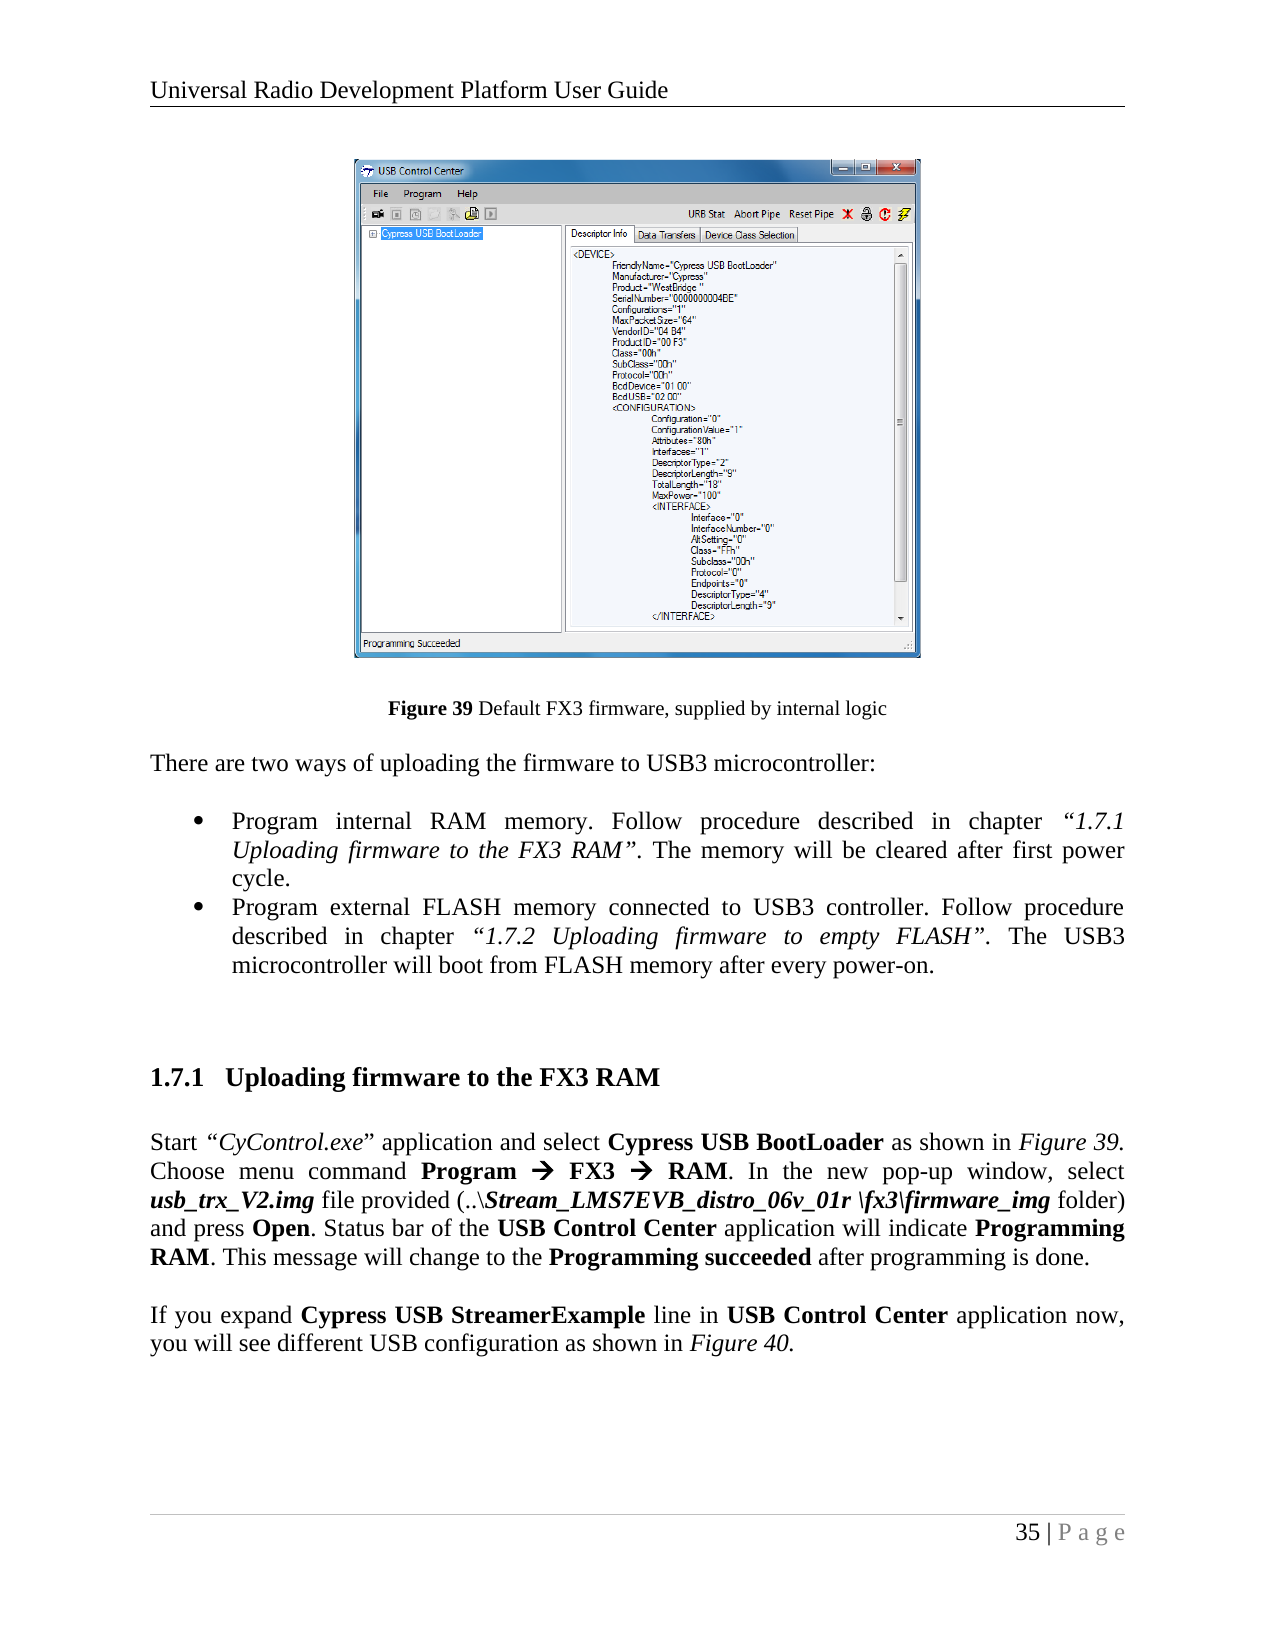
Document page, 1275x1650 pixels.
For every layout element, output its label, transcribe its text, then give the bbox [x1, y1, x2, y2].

text There are two ways of uploading the firmware to USB3 microcontroller: [150, 748, 1125, 777]
text If you expand Cypress USB StreamerExample line in USB Control Center application now, you will see different USB configuration as shown in Figure 40. [150, 1300, 1125, 1357]
picture [354, 159, 921, 658]
text Figure 39 Default FX3 firmware, supplied by internal logic [150, 696, 1125, 720]
list Program external FLASH memory connected to USB3 controller. Follow procedure described in chapter “1.7.2 Uploading firmware to empty FLASH”. The USB3 microcontroller will boot from FLASH memory after every power-on. [194, 892, 1125, 978]
subtitle Uploading firmware to the FX3 RAM [150, 1061, 1125, 1092]
list Program internal RAM memory. Follow procedure described in chapter “1.7.1 Uploading firmware to the FX3 RAM”. The memory will be cleared after first power cycle. [194, 806, 1125, 892]
text Start “CyControl.exe” application and select Cypress USB BootLoader as shown in Figure 39. Choose menu command Program  FX3  RAM. In the new pop-up window, select usb_trx_V2.img file provided (..\Stream_LMS7EVB_distro_06v_01r \fx3\firmware_img folder) and press Open. Status bar of the USB Control Center application will indicate Programming RAM. This message will change to the Programming succeeded after programming is done. [150, 1127, 1125, 1271]
